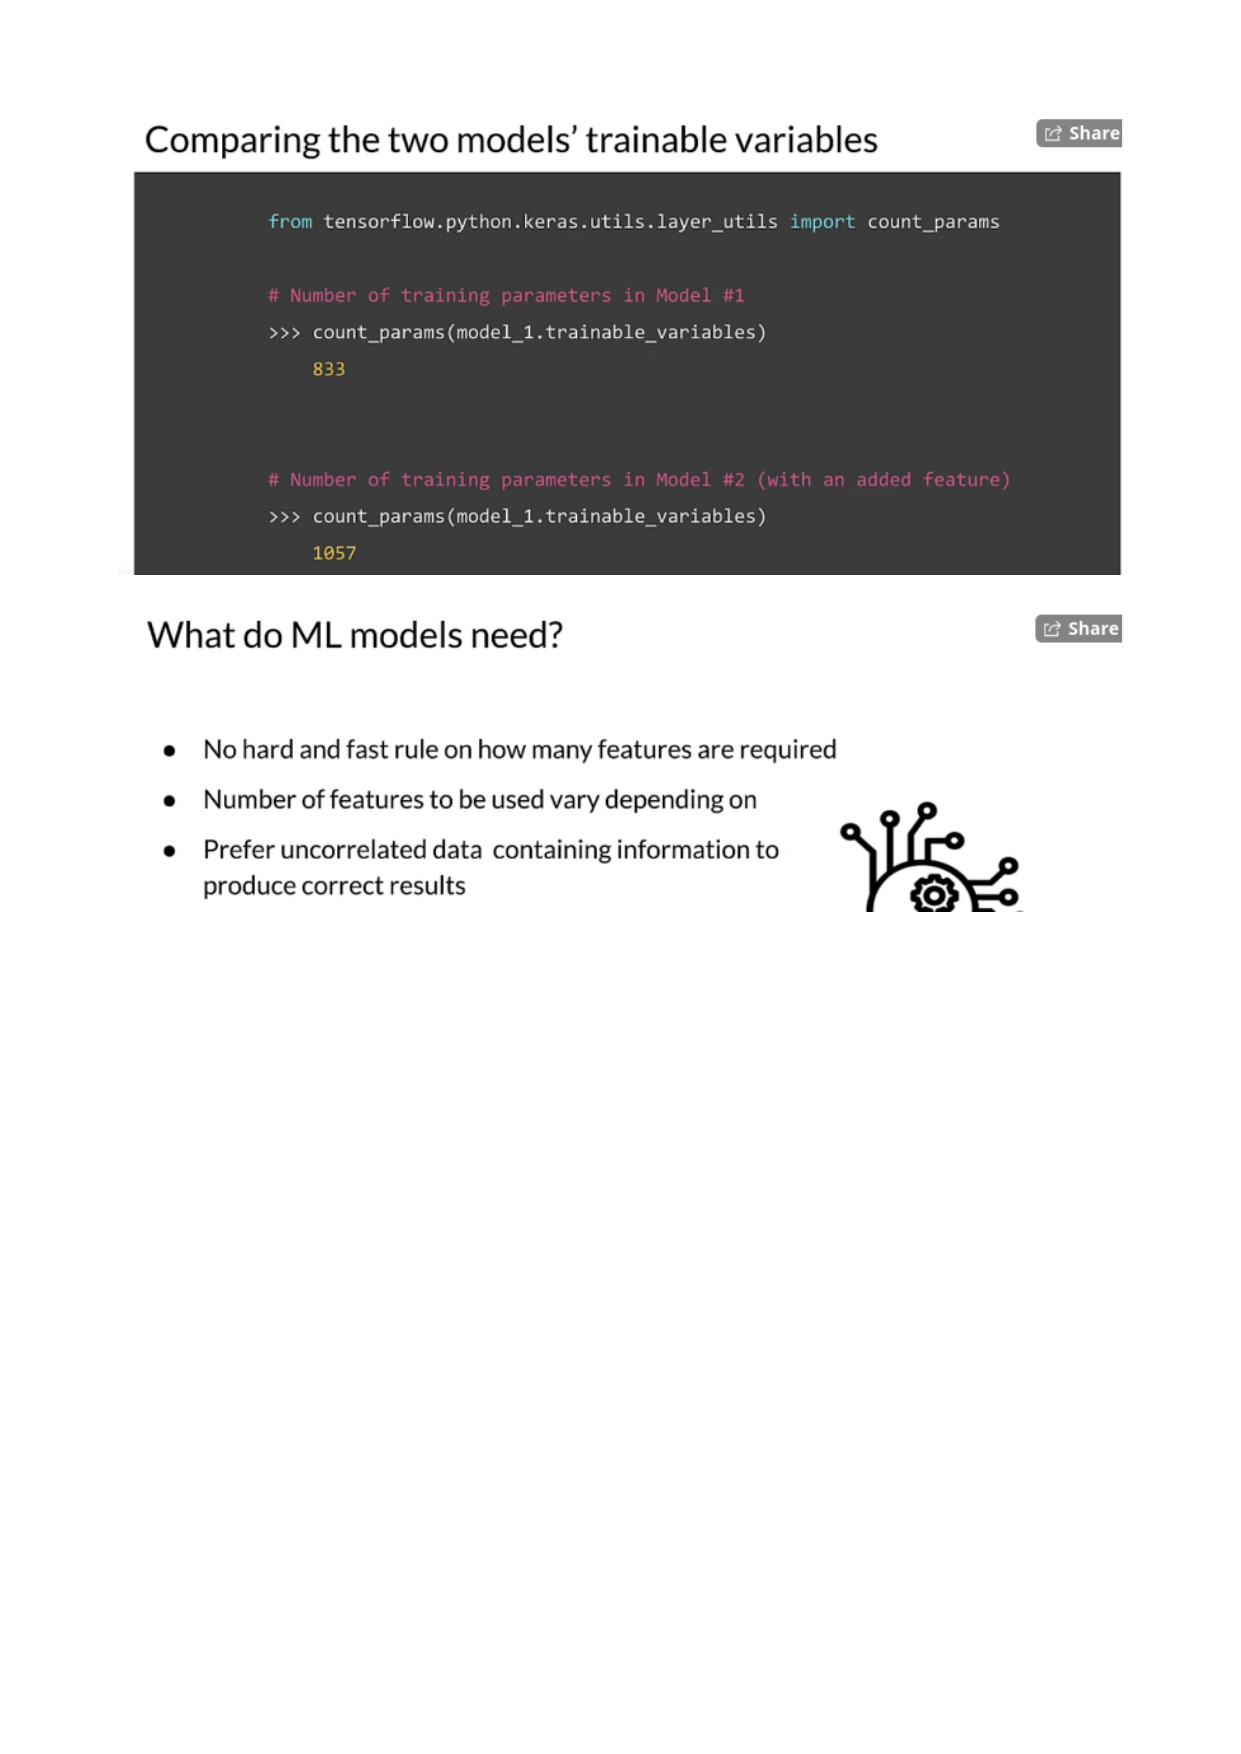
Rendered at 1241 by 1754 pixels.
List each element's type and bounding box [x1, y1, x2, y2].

picture [118, 603, 1123, 912]
picture [118, 118, 1123, 575]
